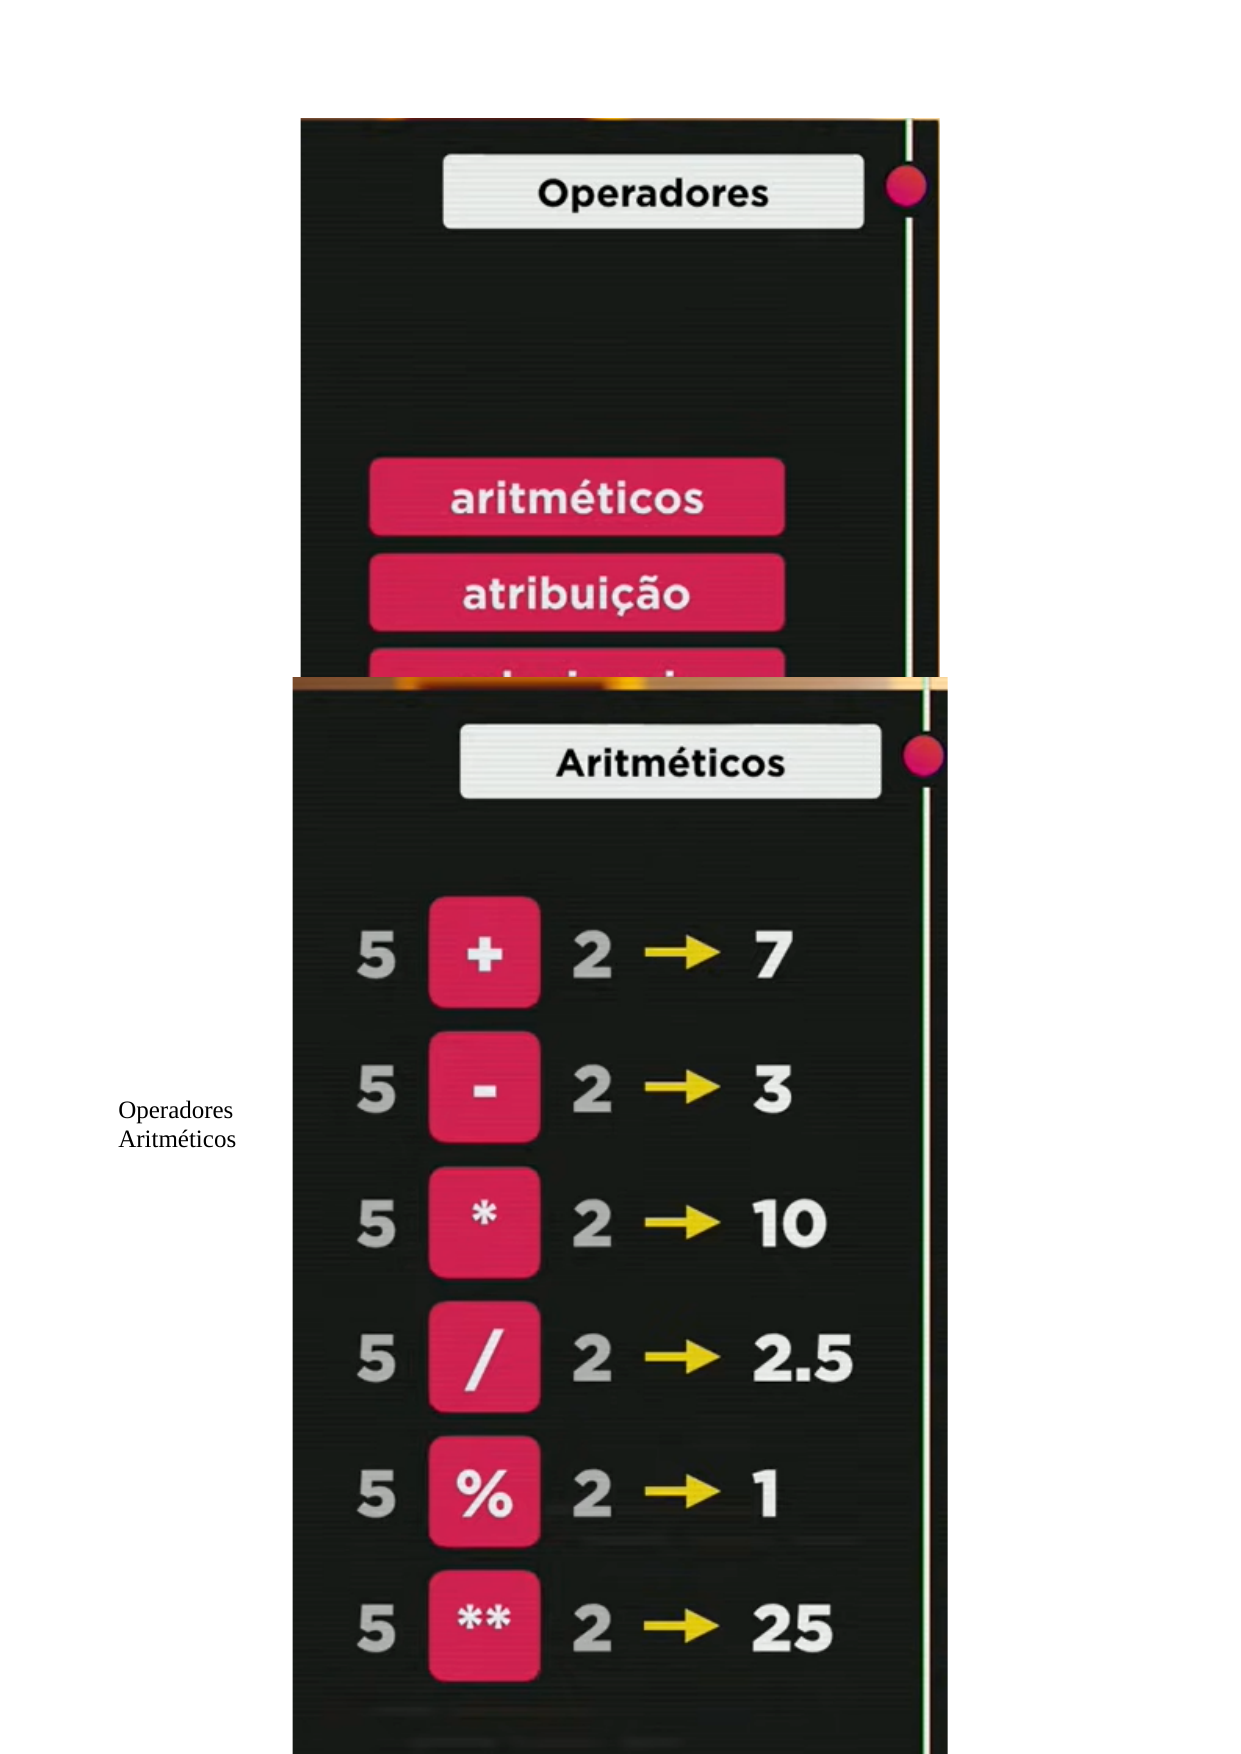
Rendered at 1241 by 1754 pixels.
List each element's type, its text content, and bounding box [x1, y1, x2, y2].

picture [292, 118, 948, 1754]
text Operadores Aritméticos [118, 1096, 292, 1153]
text [948, 1096, 1122, 1153]
